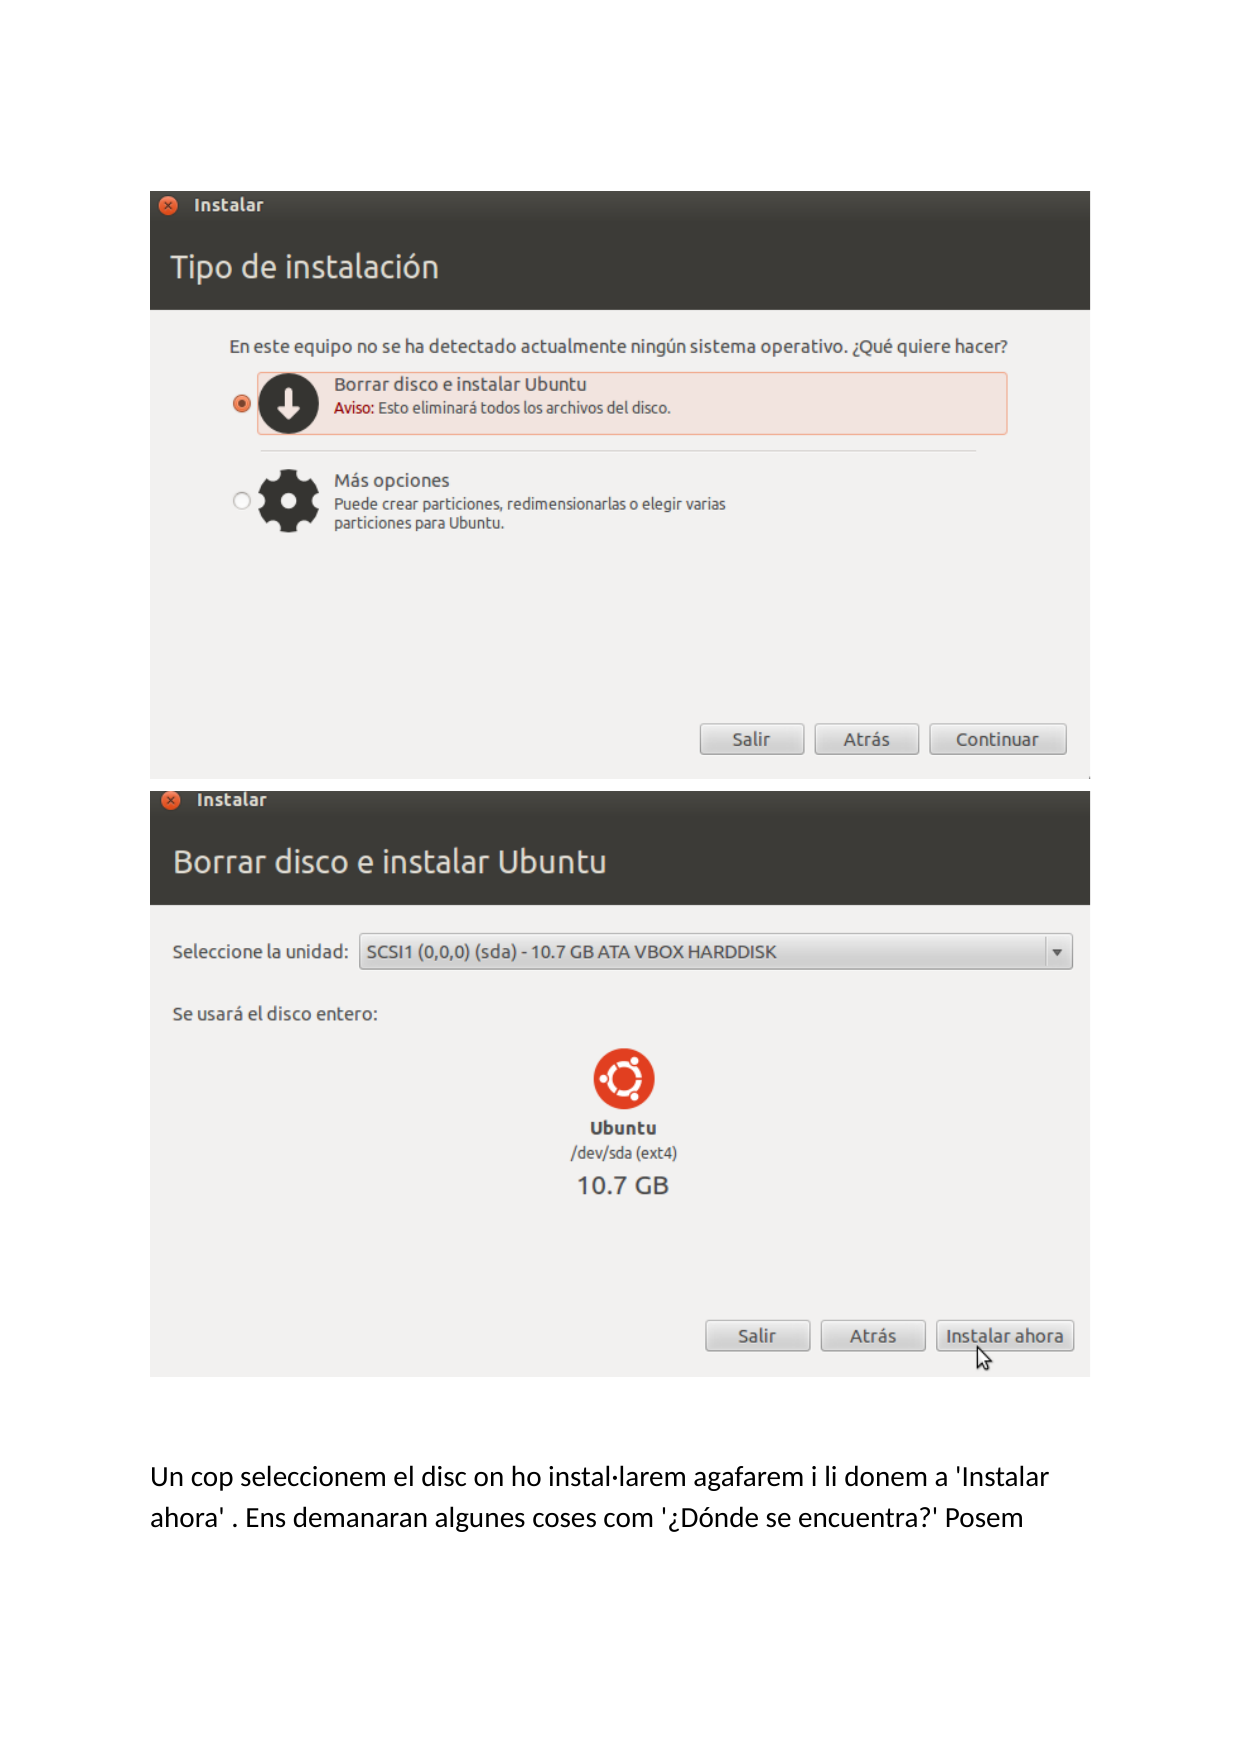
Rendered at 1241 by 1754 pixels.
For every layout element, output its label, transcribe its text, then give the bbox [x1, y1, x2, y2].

picture [150, 191, 1091, 779]
picture [150, 791, 1091, 1377]
text Un cop seleccionem el disc on ho instal·larem agafarem i li donem a 'Instalar ahora' . Ens demanaran algunes coses com '¿Dónde se encuentra?' Posem [150, 1458, 1090, 1535]
